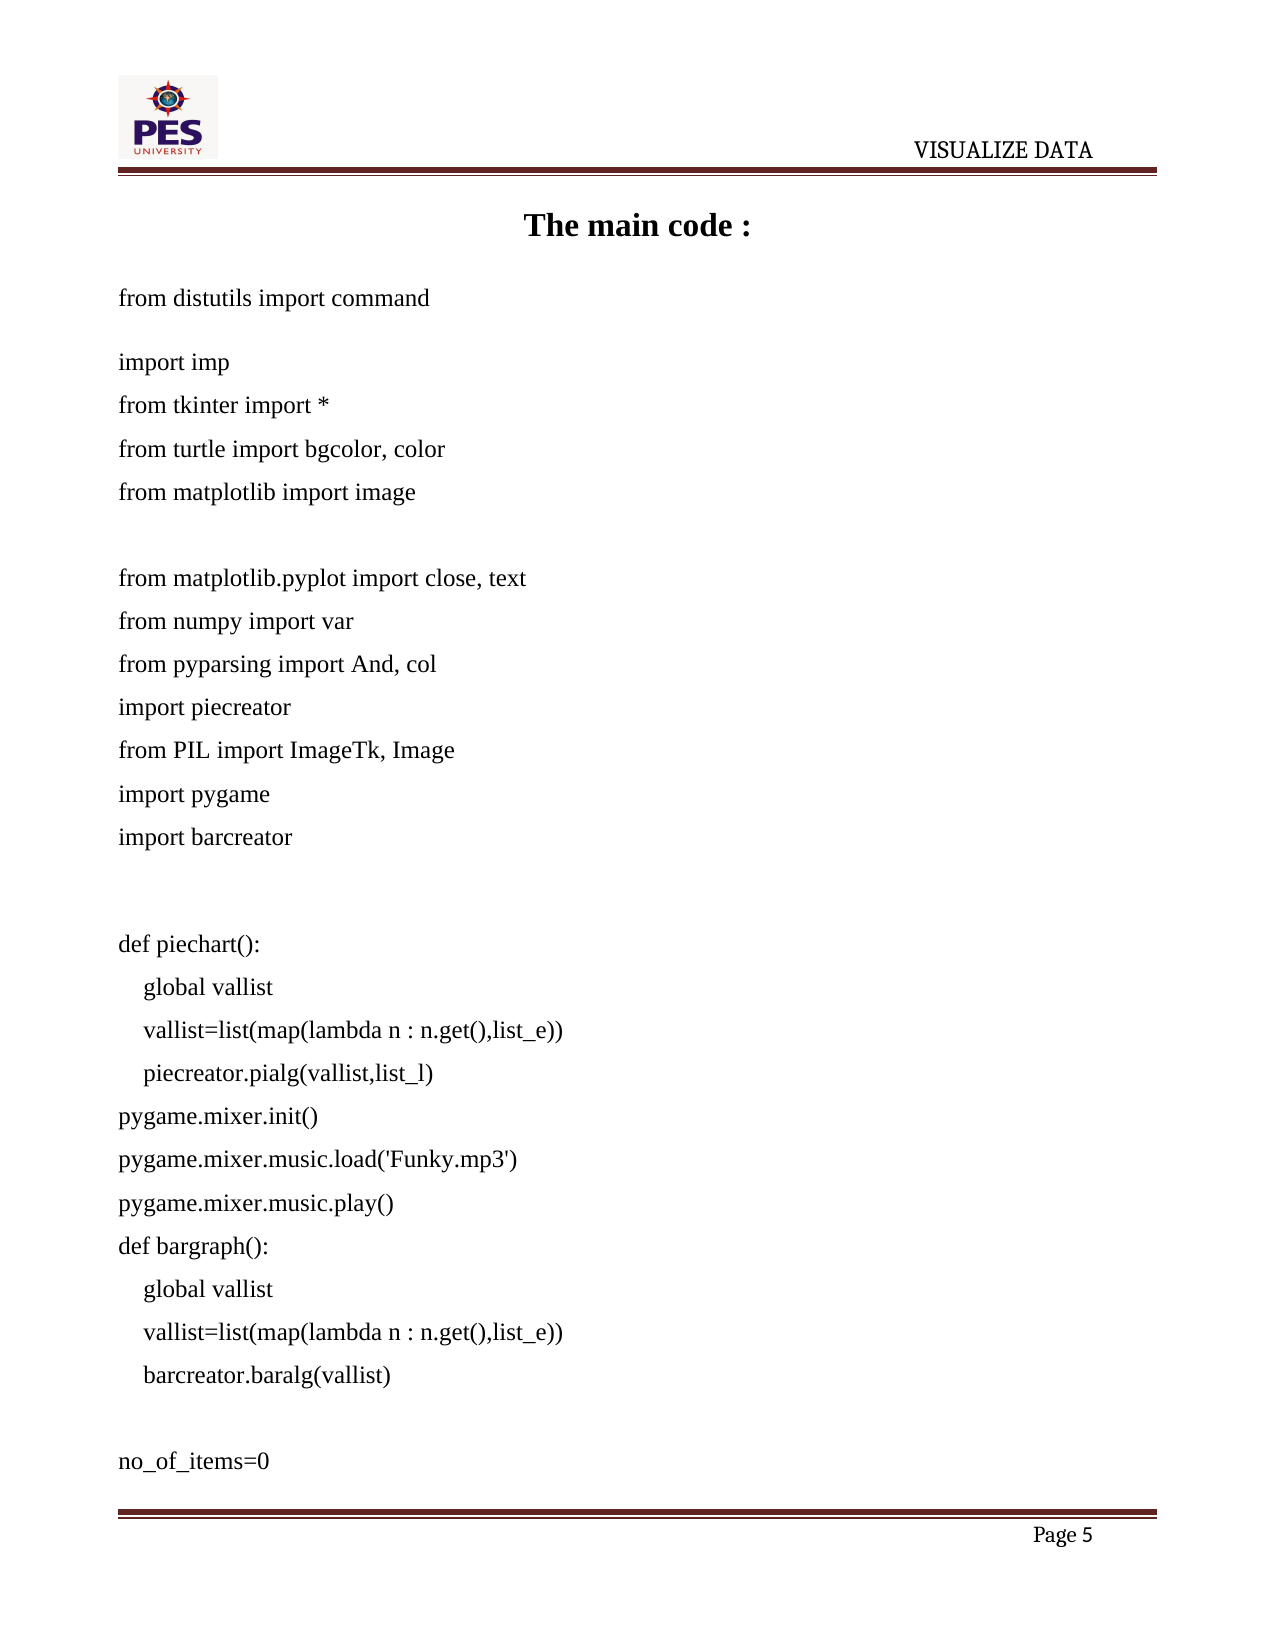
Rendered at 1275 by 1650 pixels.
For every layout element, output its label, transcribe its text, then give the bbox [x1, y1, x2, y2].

text def piechart(): [118, 929, 1157, 958]
text from matplotlib import image [118, 477, 1157, 506]
text from numpy import var [118, 606, 1157, 635]
text global vallist [118, 1274, 1157, 1303]
text barcreator.baralg(vallist) [118, 1360, 1157, 1389]
text from pyparsing import And, col [118, 649, 1157, 678]
text from PIL import ImageTk, Image [118, 736, 1157, 764]
text piecreator.pialg(vallist,list_l) [118, 1058, 1157, 1087]
text vallist=list(map(lambda n : n.get(),list_e)) [118, 1317, 1157, 1346]
text from tkinter import * [118, 391, 1157, 419]
text from distutils import command [118, 283, 1157, 312]
text from matplotlib.pyplot import close, text [118, 563, 1157, 592]
text from turtle import bgcolor, color [118, 434, 1157, 462]
text The main code : [118, 205, 1157, 243]
text vallist=list(map(lambda n : n.get(),list_e)) [118, 1015, 1157, 1044]
text pygame.mixer.music.load('Funky.mp3') [118, 1144, 1157, 1173]
picture [118, 75, 218, 159]
text import piecreator [118, 692, 1157, 721]
text pygame.mixer.init() [118, 1101, 1157, 1130]
text no_of_items=0 [118, 1446, 1157, 1475]
text import pygame [118, 779, 1157, 807]
text global vallist [118, 972, 1157, 1001]
text pygame.mixer.music.play() [118, 1188, 1157, 1216]
text import imp [118, 347, 1157, 376]
text import barcreator [118, 822, 1157, 851]
text def bargraph(): [118, 1231, 1157, 1259]
